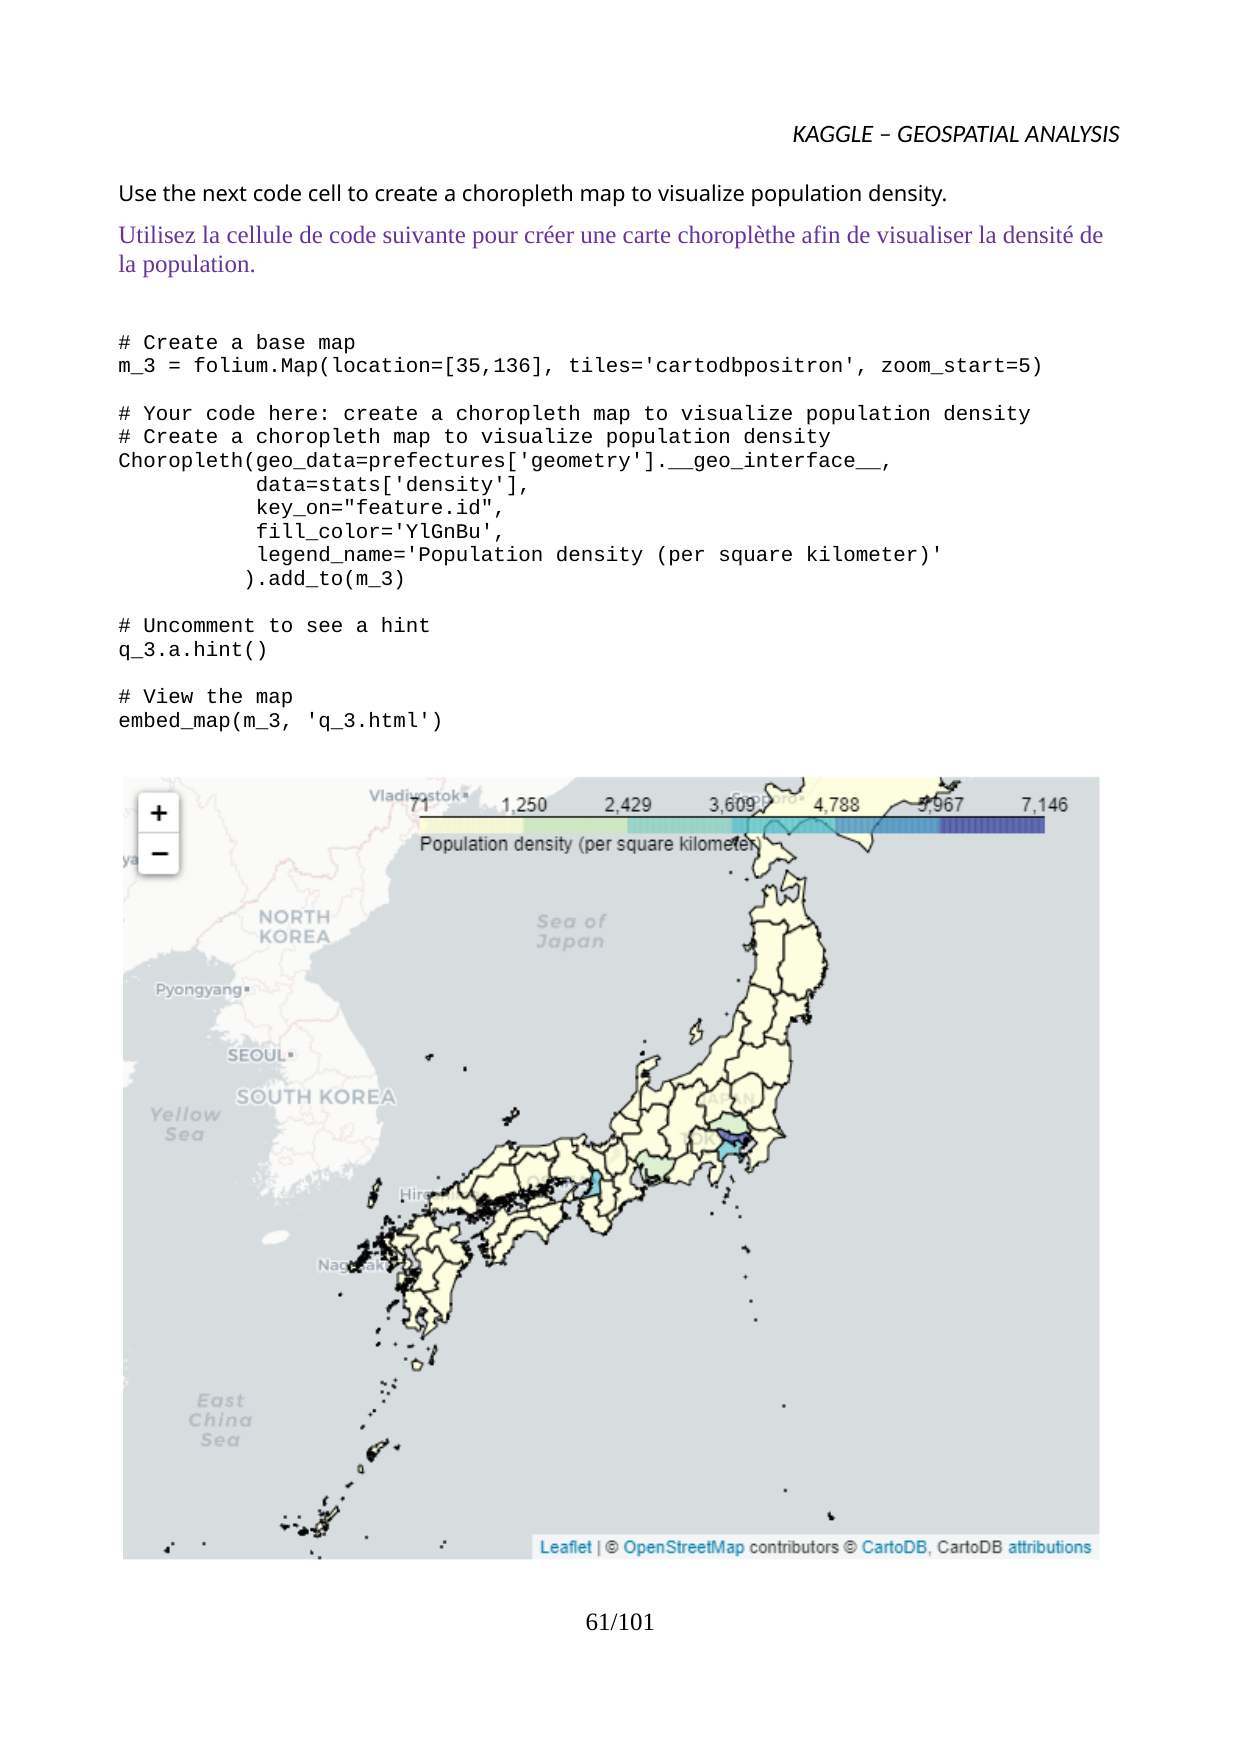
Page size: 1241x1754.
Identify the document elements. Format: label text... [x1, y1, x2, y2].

text ).add_to(m_3) [118, 568, 1122, 592]
text m_3 = folium.Map(location=[35,136], tiles='cartodbpositron', zoom_start=5) [118, 355, 1122, 379]
text # Uncomment to see a hint [118, 615, 1122, 639]
text embed_map(m_3, 'q_3.html') [118, 710, 1122, 734]
text q_3.a.hint() [118, 639, 1122, 663]
picture [123, 757, 1117, 1569]
text # Your code here: create a choropleth map to visualize population density [118, 403, 1122, 426]
text # View the map [118, 686, 1122, 710]
text Use the next code cell to create a choropleth map to visualize population density. [118, 178, 1122, 208]
text # Create a choropleth map to visualize population density [118, 426, 1122, 450]
text fill_color='YlGnBu', [118, 521, 1122, 544]
text data=stats['density'], [118, 473, 1122, 497]
text key_on="feature.id", [118, 497, 1122, 521]
text Choropleth(geo_data=prefectures['geometry'].__geo_interface__, [118, 450, 1122, 473]
text Utilisez la cellule de code suivante pour créer une carte choroplèthe afin de visualiser la densité de la population. [118, 220, 1122, 278]
text # Create a base map [118, 332, 1122, 355]
text legend_name='Population density (per square kilometer)' [118, 544, 1122, 568]
